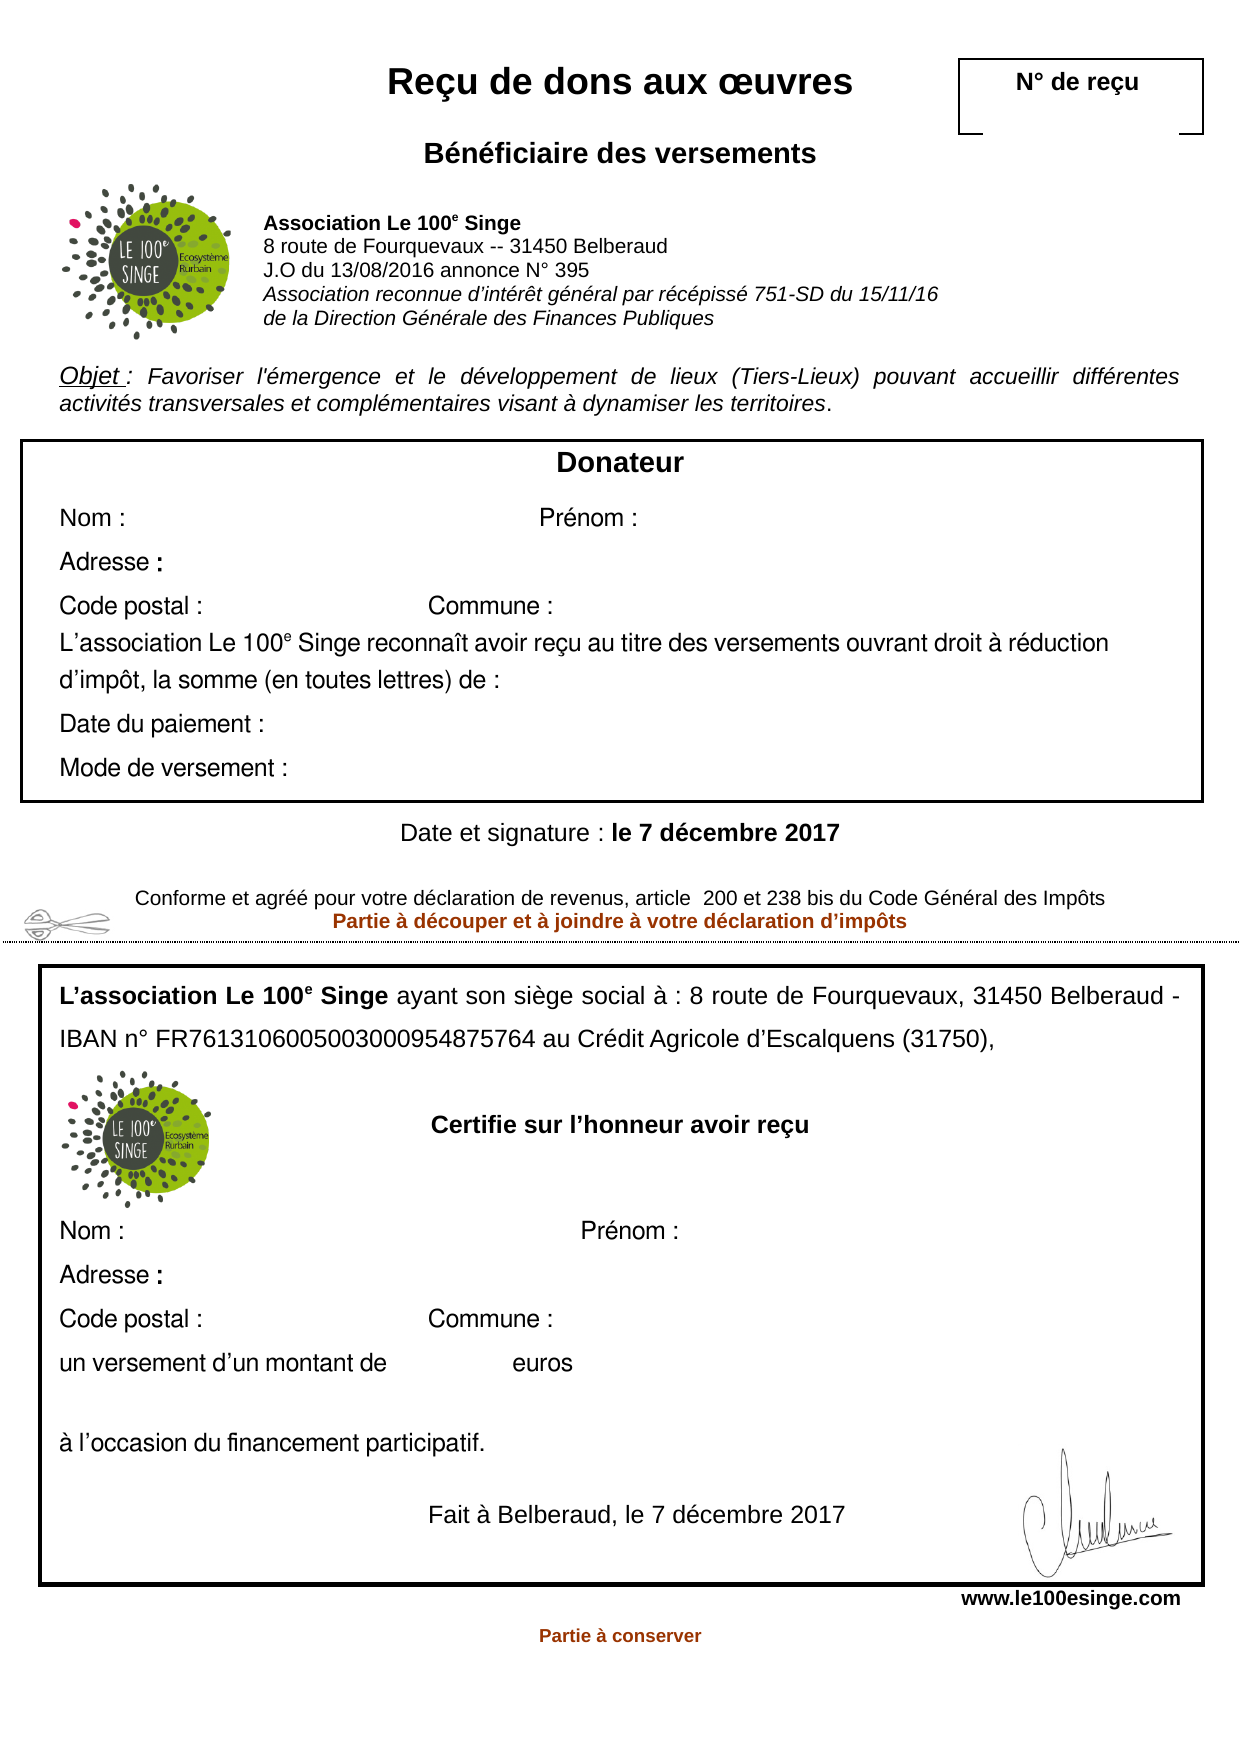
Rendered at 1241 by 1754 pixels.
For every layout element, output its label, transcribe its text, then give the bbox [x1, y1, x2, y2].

picture [59, 1069, 215, 1111]
text Nom : [59, 495, 131, 539]
text Reçu de dons aux œuvres [59, 59, 958, 102]
text à l’occasion du financement participatif. [59, 1427, 1181, 1457]
text L’association Le 100e Singe ayant son siège social à : 8 route de Fourquevaux, 31450 Belberaud - IBAN n° FR7613106005003000954875764 au Crédit Agricole d’Escalquens (31750), [59, 981, 1181, 1053]
text Objet : Favoriser l'émergence et le développement de lieux (Tiers-Lieux) pouvant accueillir différentes activités transversales et complémentaires visant à dynamiser les territoires. [59, 361, 1181, 416]
picture [173, 312, 236, 342]
text un versement d’un montant de [59, 1339, 393, 1383]
text Conforme et agréé pour votre déclaration de revenus, article 200 et 238 bis du Code Général des Impôts [59, 885, 1181, 909]
text 8 route de Fourquevaux -- 31450 Belberaud [263, 234, 1030, 258]
text www.le100esinge.com [354, 1587, 1181, 1610]
text Commune : [414, 1295, 560, 1339]
text Prénom : [514, 495, 644, 539]
text Date et signature : le 7 décembre 2017 [59, 818, 1181, 847]
text L’association Le 100e Singe reconnaît avoir reçu au titre des versements ouvrant droit à réduction d’impôt, la somme (en toutes lettres) de : [59, 627, 1181, 701]
text Adresse : [59, 539, 169, 583]
text Donateur [59, 445, 1181, 478]
text de la Direction Générale des Finances Publiques [263, 306, 1030, 330]
text [1048, 701, 1181, 744]
text Certifie sur l’honneur avoir reçu [59, 1111, 1181, 1139]
text [807, 744, 1181, 788]
text Partie à découper et à joindre à votre déclaration d’impôts [59, 909, 1181, 933]
picture [59, 1139, 215, 1207]
text Fait à Belberaud, le 7 décembre 2017 [354, 1500, 1181, 1529]
text N° de reçu [974, 67, 1188, 95]
picture [1017, 1529, 1176, 1582]
text Code postal : [59, 1295, 209, 1339]
text Association Le 100e Singe [263, 210, 1030, 234]
text Bénéficiaire des versements [59, 136, 1181, 169]
text [1167, 539, 1181, 583]
picture [1017, 1457, 1176, 1500]
text Association reconnue d’intérêt général par récépissé 751-SD du 15/11/16 [263, 282, 1030, 306]
picture [21, 902, 116, 948]
text Code postal : [59, 583, 209, 627]
text euros [506, 1339, 1181, 1383]
text [1085, 583, 1181, 627]
text Commune : [414, 583, 553, 627]
text J.O du 13/08/2016 annonce N° 395 [263, 258, 1030, 282]
text Nom : Prénom : [59, 1207, 1181, 1251]
text Adresse : [59, 1251, 169, 1295]
text [1051, 1295, 1181, 1339]
text Date du paiement : [59, 701, 270, 744]
text Mode de versement : [59, 744, 294, 788]
text Partie à conserver [59, 1624, 1181, 1646]
